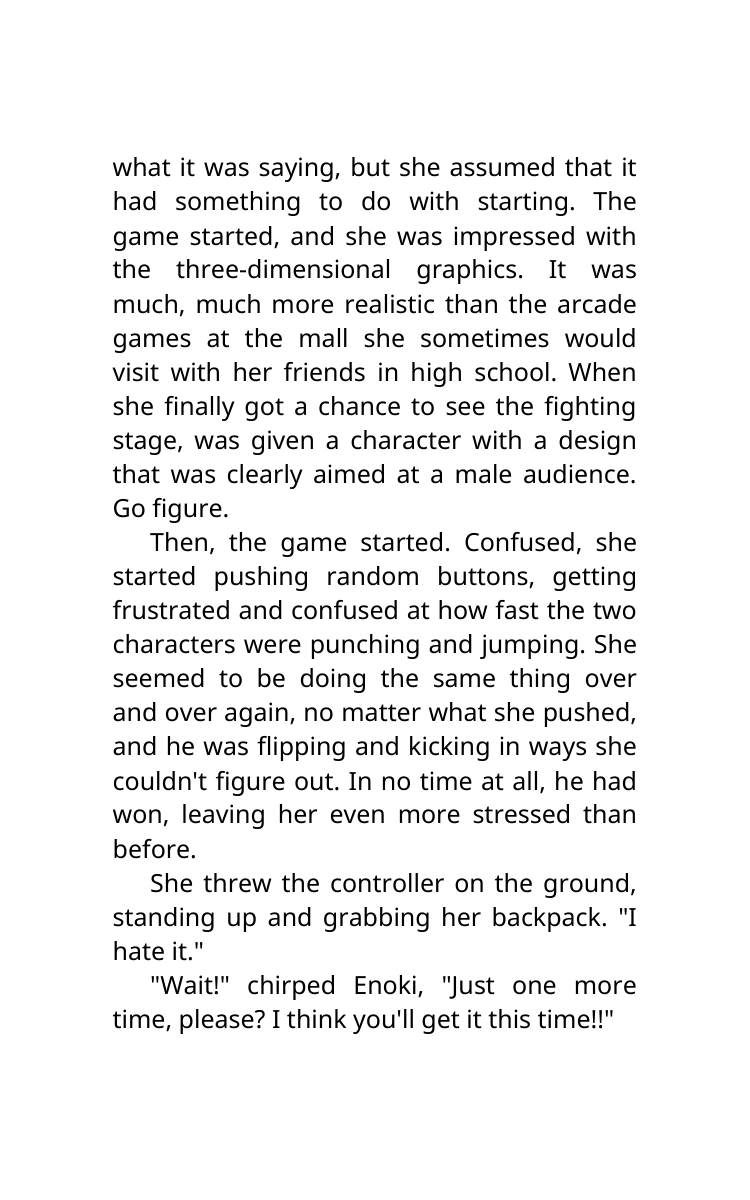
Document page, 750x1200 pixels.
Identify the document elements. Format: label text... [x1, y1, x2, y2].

text "Wait!" chirped Enoki, "Just one more time, please? I think you'll get it this time!!" [112, 967, 637, 1036]
text She threw the controller on the ground, standing up and grabbing her backpack. "I hate it." [112, 865, 637, 967]
text Then, the game started. Confused, she started pushing random buttons, getting frustrated and confused at how fast the two characters were punching and jumping. She seemed to be doing the same thing over and over again, no matter what she pushed, and he was flipping and kicking in ways she couldn't figure out. In no time at all, he had won, leaving her even more stressed than before. [112, 525, 637, 865]
text what it was saying, but she assumed that it had something to do with starting. The game started, and she was impressed with the three-dimensional graphics. It was much, much more realistic than the arcade games at the mall she sometimes would visit with her friends in high school. When she finally got a chance to see the fighting stage, was given a character with a design that was clearly aimed at a male audience. Go figure. [112, 150, 637, 525]
